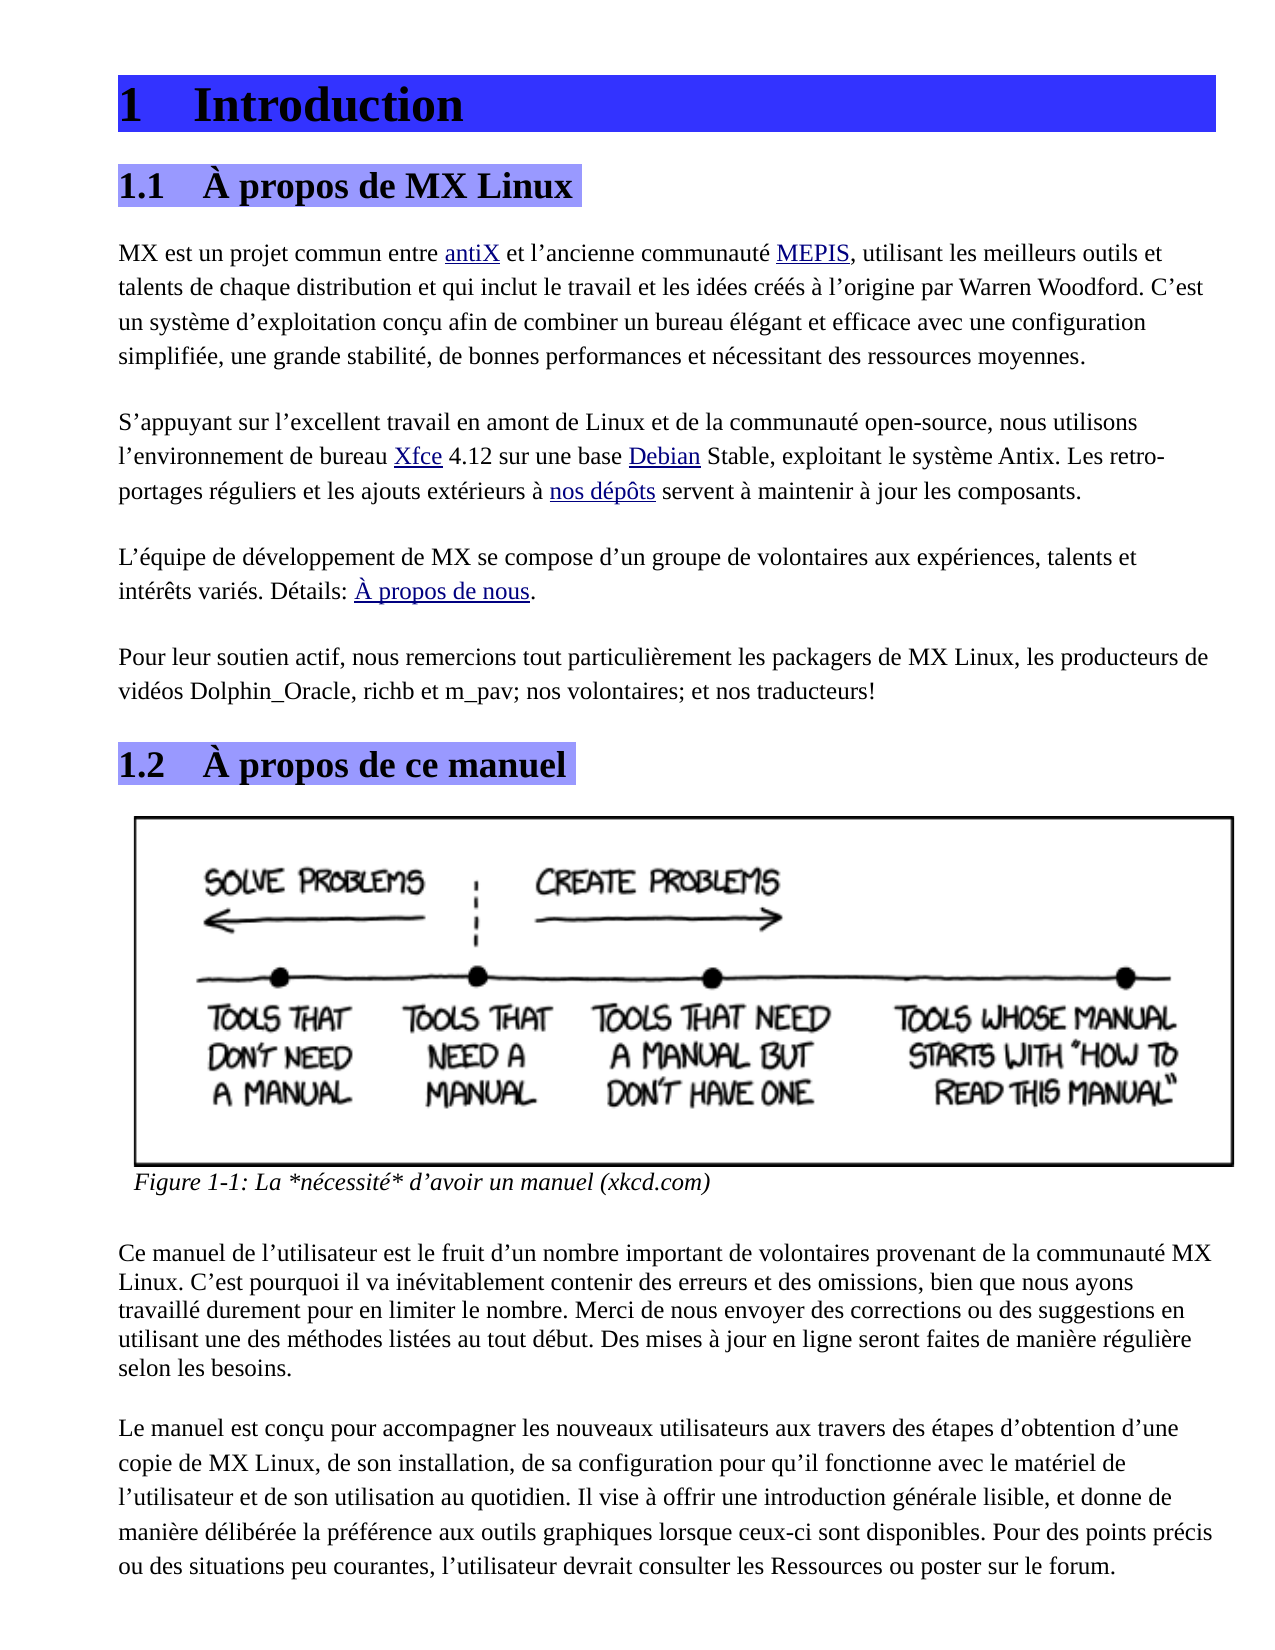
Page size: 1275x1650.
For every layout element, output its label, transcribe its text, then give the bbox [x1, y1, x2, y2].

text L’équipe de développement de MX se compose d’un groupe de volontaires aux expériences, talents et intérêts variés. Détails: À propos de nous. [118, 542, 1216, 605]
text Le manuel est conçu pour accompagner les nouveaux utilisateurs aux travers des étapes d’obtention d’une copie de MX Linux, de son installation, de sa configuration pour qu’il fonctionne avec le matériel de l’utilisateur et de son utilisation au quotidien. Il vise à offrir une introduction générale lisible, et donne de manière délibérée la préférence aux outils graphiques lorsque ceux-ci sont disponibles. Pour des points précis ou des situations peu courantes, l’utilisateur devrait consulter les Ressources ou poster sur le forum. [118, 1413, 1216, 1580]
text Ce manuel de l’utilisateur est le fruit d’un nombre important de volontaires provenant de la communauté MX Linux. C’est pourquoi il va inévitablement contenir des erreurs et des omissions, bien que nous ayons travaillé durement pour en limiter le nombre. Merci de nous envoyer des corrections ou des suggestions en utilisant une des méthodes listées au tout début. Des mises à jour en ligne seront faites de manière régulière selon les besoins. [118, 1238, 1216, 1382]
text Figure 1-1: La *nécessité* d’avoir un manuel (xkcd.com) [134, 1167, 1234, 1196]
text MX est un projet commun entre antiX et l’ancienne communauté MEPIS, utilisant les meilleurs outils et talents de chaque distribution et qui inclut le travail et les idées créés à l’origine par Warren Woodford. C’est un système d’exploitation conçu afin de combiner un bureau élégant et efficace avec une configuration simplifiée, une grande stabilité, de bonnes performances et nécessitant des ressources moyennes. [118, 238, 1216, 370]
subtitle 1.2 À propos de ce manuel [576, 742, 1201, 785]
subtitle 1 Introduction [118, 75, 1216, 132]
text Pour leur soutien actif, nous remercions tout particulièrement les packagers de MX Linux, les producteurs de vidéos Dolphin_Oracle, richb et m_pav; nos volontaires; et nos traducteurs! [118, 642, 1216, 705]
picture [133, 816, 1235, 1167]
subtitle 1.1 À propos de MX Linux [118, 163, 1216, 207]
text S’appuyant sur l’excellent travail en amont de Linux et de la communauté open-source, nous utilisons l’environnement de bureau Xfce 4.12 sur une base Debian Stable, exploitant le système Antix. Les retro-portages réguliers et les ajouts extérieurs à nos dépôts servent à maintenir à jour les composants. [118, 407, 1216, 505]
